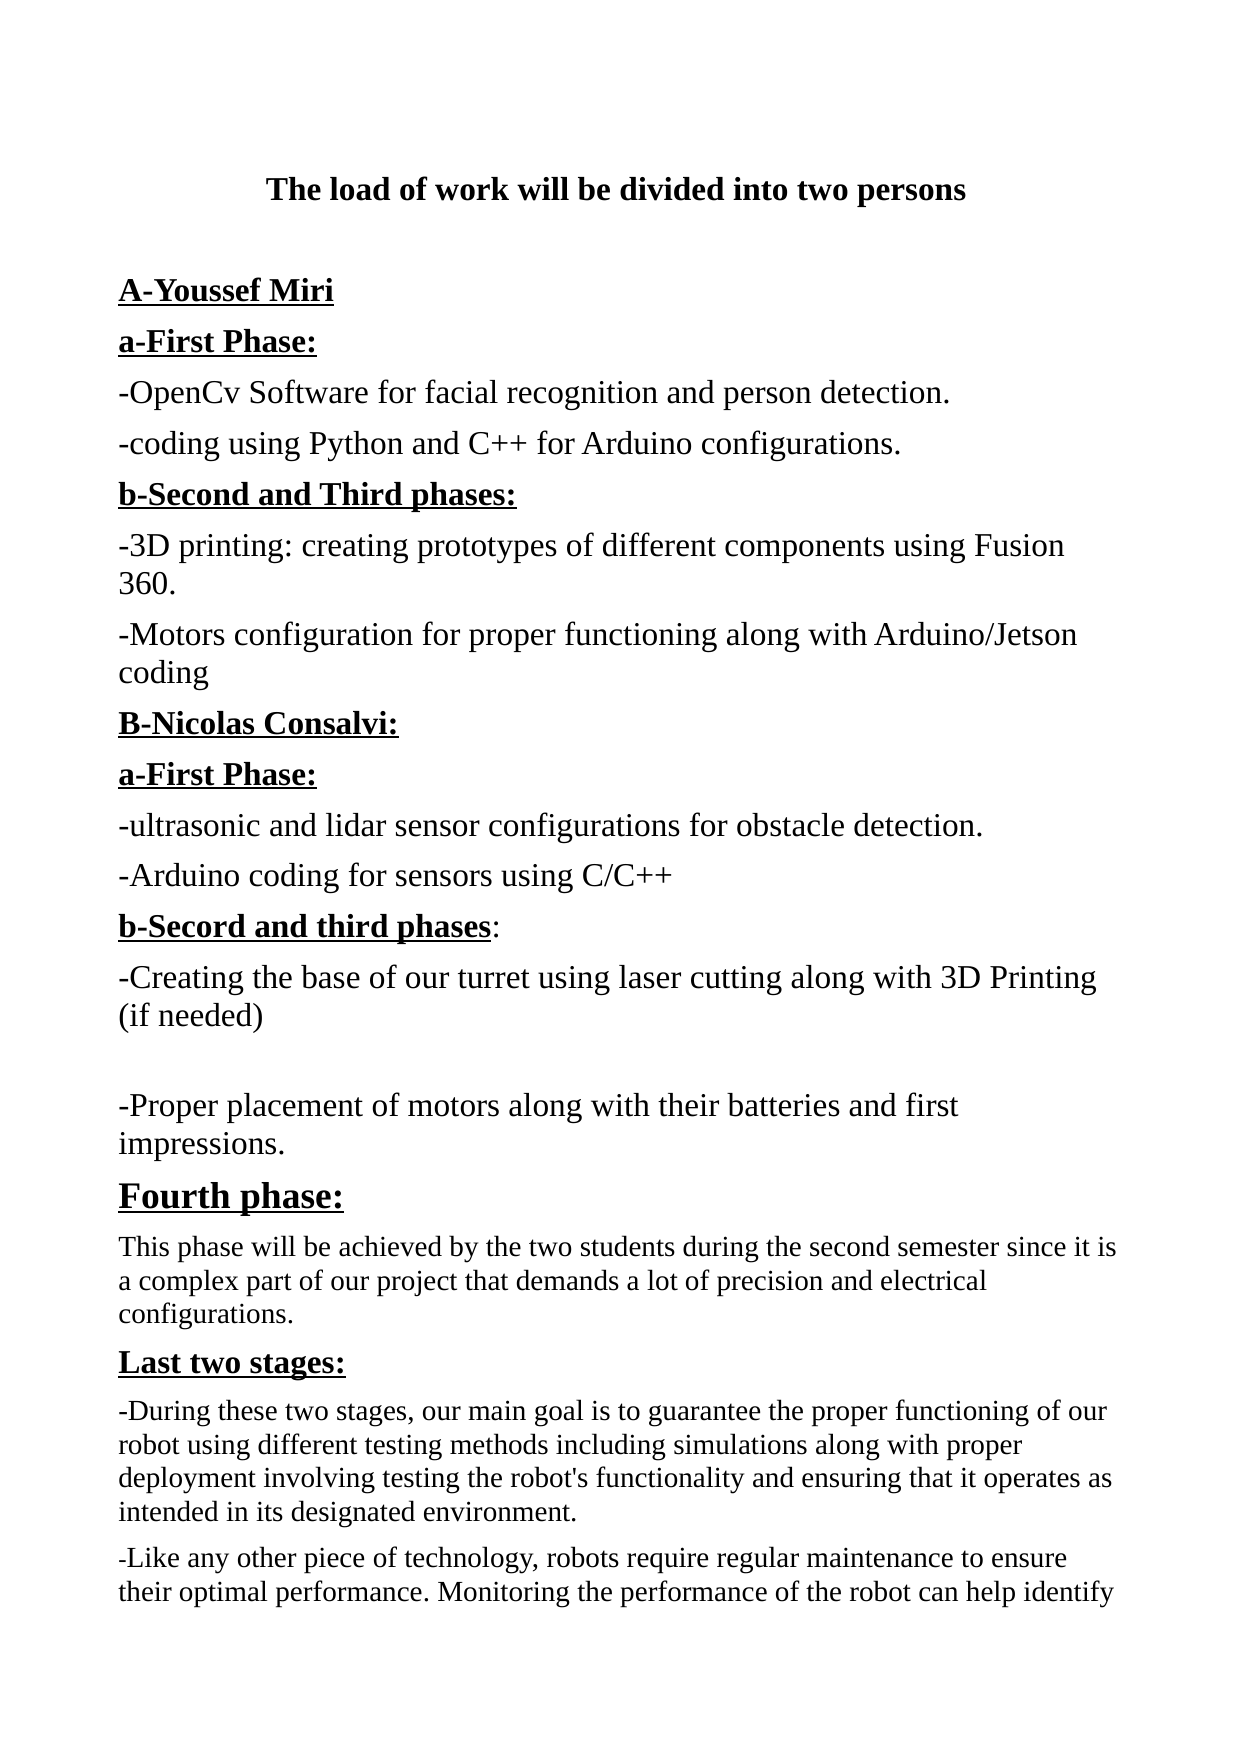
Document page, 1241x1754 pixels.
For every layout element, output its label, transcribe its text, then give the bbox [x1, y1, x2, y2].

text Last two stages: [118, 1343, 1122, 1381]
text This phase will be achieved by the two students during the second semester since it is a complex part of our project that demands a lot of precision and electrical configurations. [118, 1229, 1122, 1330]
text -coding using Python and C++ for Arduino configurations. [118, 423, 1122, 461]
text -OpenCv Software for facial recognition and person detection. [118, 372, 1122, 411]
text a-First Phase: [118, 321, 1122, 360]
text b-Second and Third phases: [118, 474, 1122, 512]
text -During these two stages, our main goal is to guarantee the proper functioning of our robot using different testing methods including simulations along with proper deployment involving testing the robot's functionality and ensuring that it operates as intended in its designated environment. [118, 1393, 1122, 1528]
text -Motors configuration for proper functioning along with Arduino/Jetson coding [118, 614, 1122, 691]
text -ultrasonic and lidar sensor configurations for obstacle detection. [118, 805, 1122, 843]
text a-First Phase: [118, 754, 1122, 792]
text -Like any other piece of technology, robots require regular maintenance to ensure their optimal performance. Monitoring the performance of the robot can help identify [118, 1540, 1122, 1607]
text A-Youssef Miri [118, 271, 1122, 309]
text b-Secord and third phases: [118, 906, 1122, 945]
text -Creating the base of our turret using laser cutting along with 3D Printing (if needed) [118, 957, 1122, 1072]
text Fourth phase: [118, 1174, 1122, 1217]
text -3D printing: creating prototypes of different components using Fusion 360. [118, 525, 1122, 601]
text B-Nicolas Consalvi: [118, 703, 1122, 741]
text The load of work will be divided into two persons [118, 169, 1122, 207]
text -Arduino coding for sensors using C/C++ [118, 856, 1122, 894]
text -Proper placement of motors along with their batteries and first impressions. [118, 1085, 1122, 1161]
